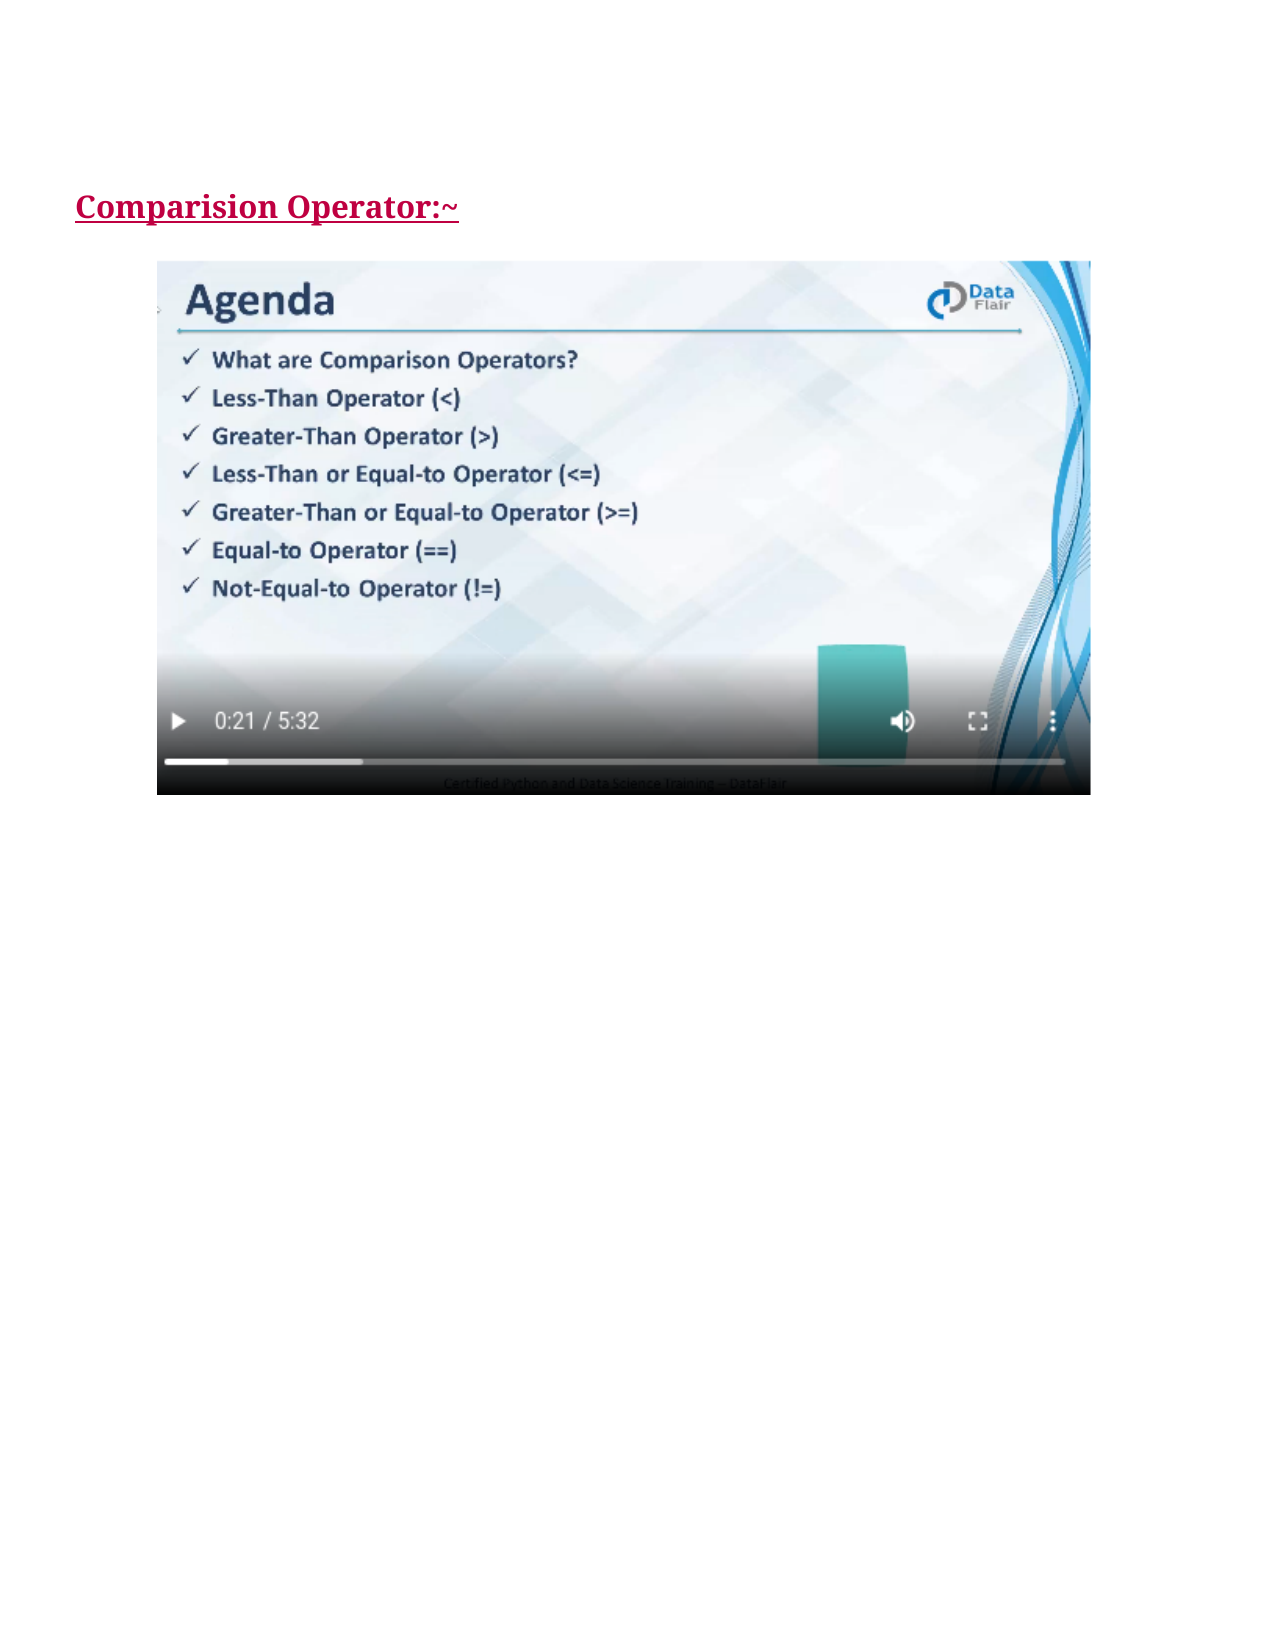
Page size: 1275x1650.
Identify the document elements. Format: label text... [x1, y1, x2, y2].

text Comparision Operator:~ [75, 185, 1200, 228]
text [75, 75, 1200, 157]
picture [157, 255, 1118, 795]
